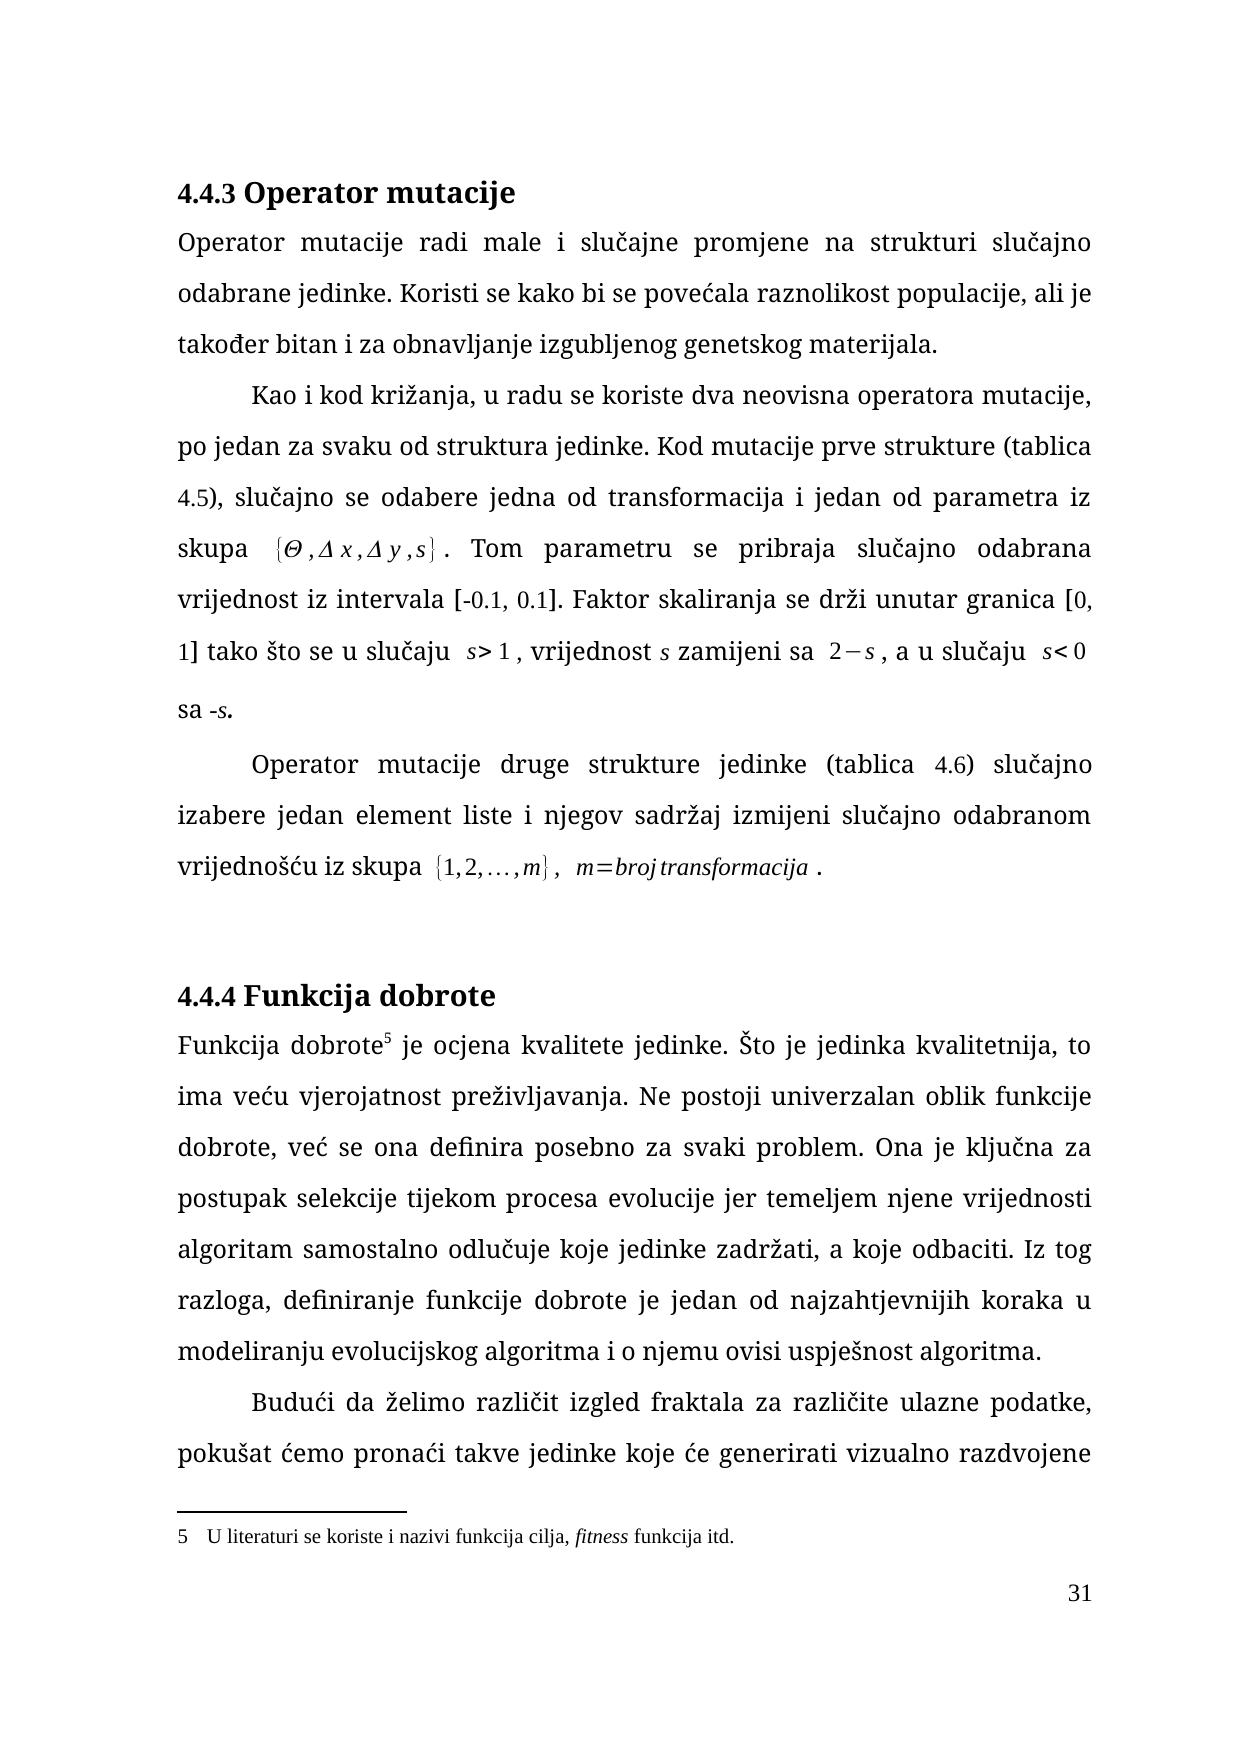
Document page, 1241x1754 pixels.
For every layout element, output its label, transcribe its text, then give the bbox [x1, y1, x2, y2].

text Kao i kod križanja, u radu se koriste dva neovisna operatora mutacije, po jedan za svaku od struktura jedinke. Kod mutacije prve strukture (tablica 4.5), slučajno se odabere jedna od transformacija i jedan od parametra iz skupa . Tom parametru se pribraja slučajno odabrana vrijednost iz intervala [-0.1, 0.1]. Faktor skaliranja se drži unutar granica [0, 1] tako što se u slučaju , vrijednost s zamijeni sa , a u slučaju sa -s. [177, 378, 1093, 727]
subtitle 4.4.3 Operator mutacije [177, 173, 1093, 212]
text Operator mutacije druge strukture jedinke (tablica 4.6) slučajno izabere jedan element liste i njegov sadržaj izmijeni slučajno odabranom vrijednošću iz skupa . [177, 746, 1093, 883]
text Operator mutacije radi male i slučajne promjene na strukturi slučajno odabrane jedinke. Koristi se kako bi se povećala raznolikost populacije, ali je također bitan i za obnavljanje izgubljenog genetskog materijala. [177, 225, 1093, 361]
text Budući da želimo različit izgled fraktala za različite ulazne podatke, pokušat ćemo pronaći takve jedinke koje će generirati vizualno razdvojene skupove točaka, odnosno fraktala. Dobrota jedinke ovisit će o dva proizvoljno zadana DNA niza. Ideja je sljedeća. Jedinka se podvrgne procesu generiranja IFS fraktala za svaki ulazni niz posebno, uz jednu iznimku. Pomicanje točke uslijed primjene transformacija se ne iscrtava, već se njena pozicija Ti = (xi , yi) prati i pamti. Pri završetku iteracije svakog od ulaznih nizova, računa se prosječna pozicija pomične točke . [177, 1385, 1093, 1470]
text Funkcija dobrote je ocjena kvalitete jedinke. Što je jedinka kvalitetnija, to ima veću vjerojatnost preživljavanja. Ne postoji univerzalan oblik funkcije dobrote, već se ona definira posebno za svaki problem. Ona je ključna za postupak selekcije tijekom procesa evolucije jer temeljem njene vrijednosti algoritam samostalno odlučuje koje jedinke zadržati, a koje odbaciti. Iz tog razloga, definiranje funkcije dobrote je jedan od najzahtjevnijih koraka u modeliranju evolucijskog algoritma i o njemu ovisi uspješnost algoritma. [177, 1028, 1093, 1368]
text U literaturi se koriste i nazivi funkcija cilja, fitness funkcija itd. [177, 1524, 1093, 1548]
subtitle 4.4.4 Funkcija dobrote [177, 976, 1093, 1015]
